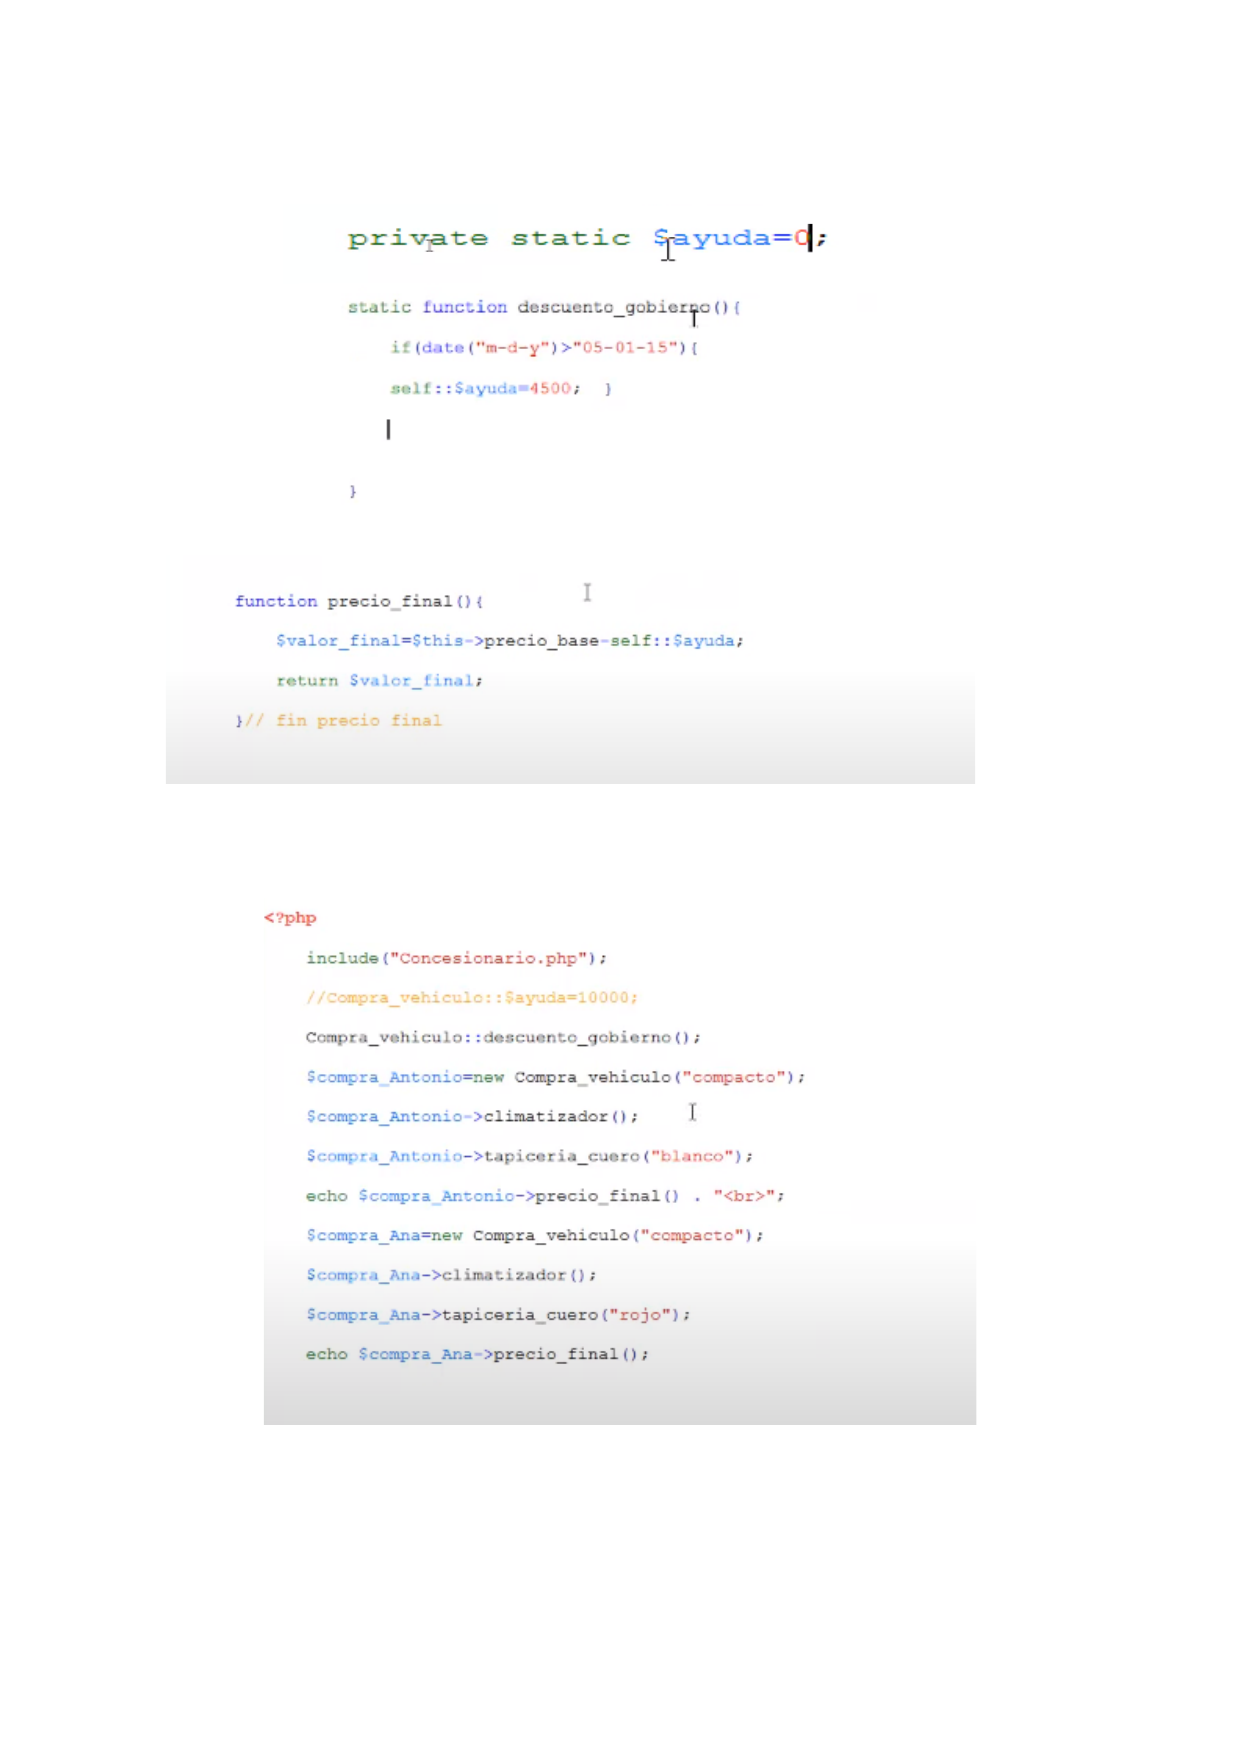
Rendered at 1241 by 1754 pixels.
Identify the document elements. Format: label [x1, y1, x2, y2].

picture [283, 204, 958, 536]
picture [165, 555, 976, 784]
picture [263, 898, 977, 1425]
